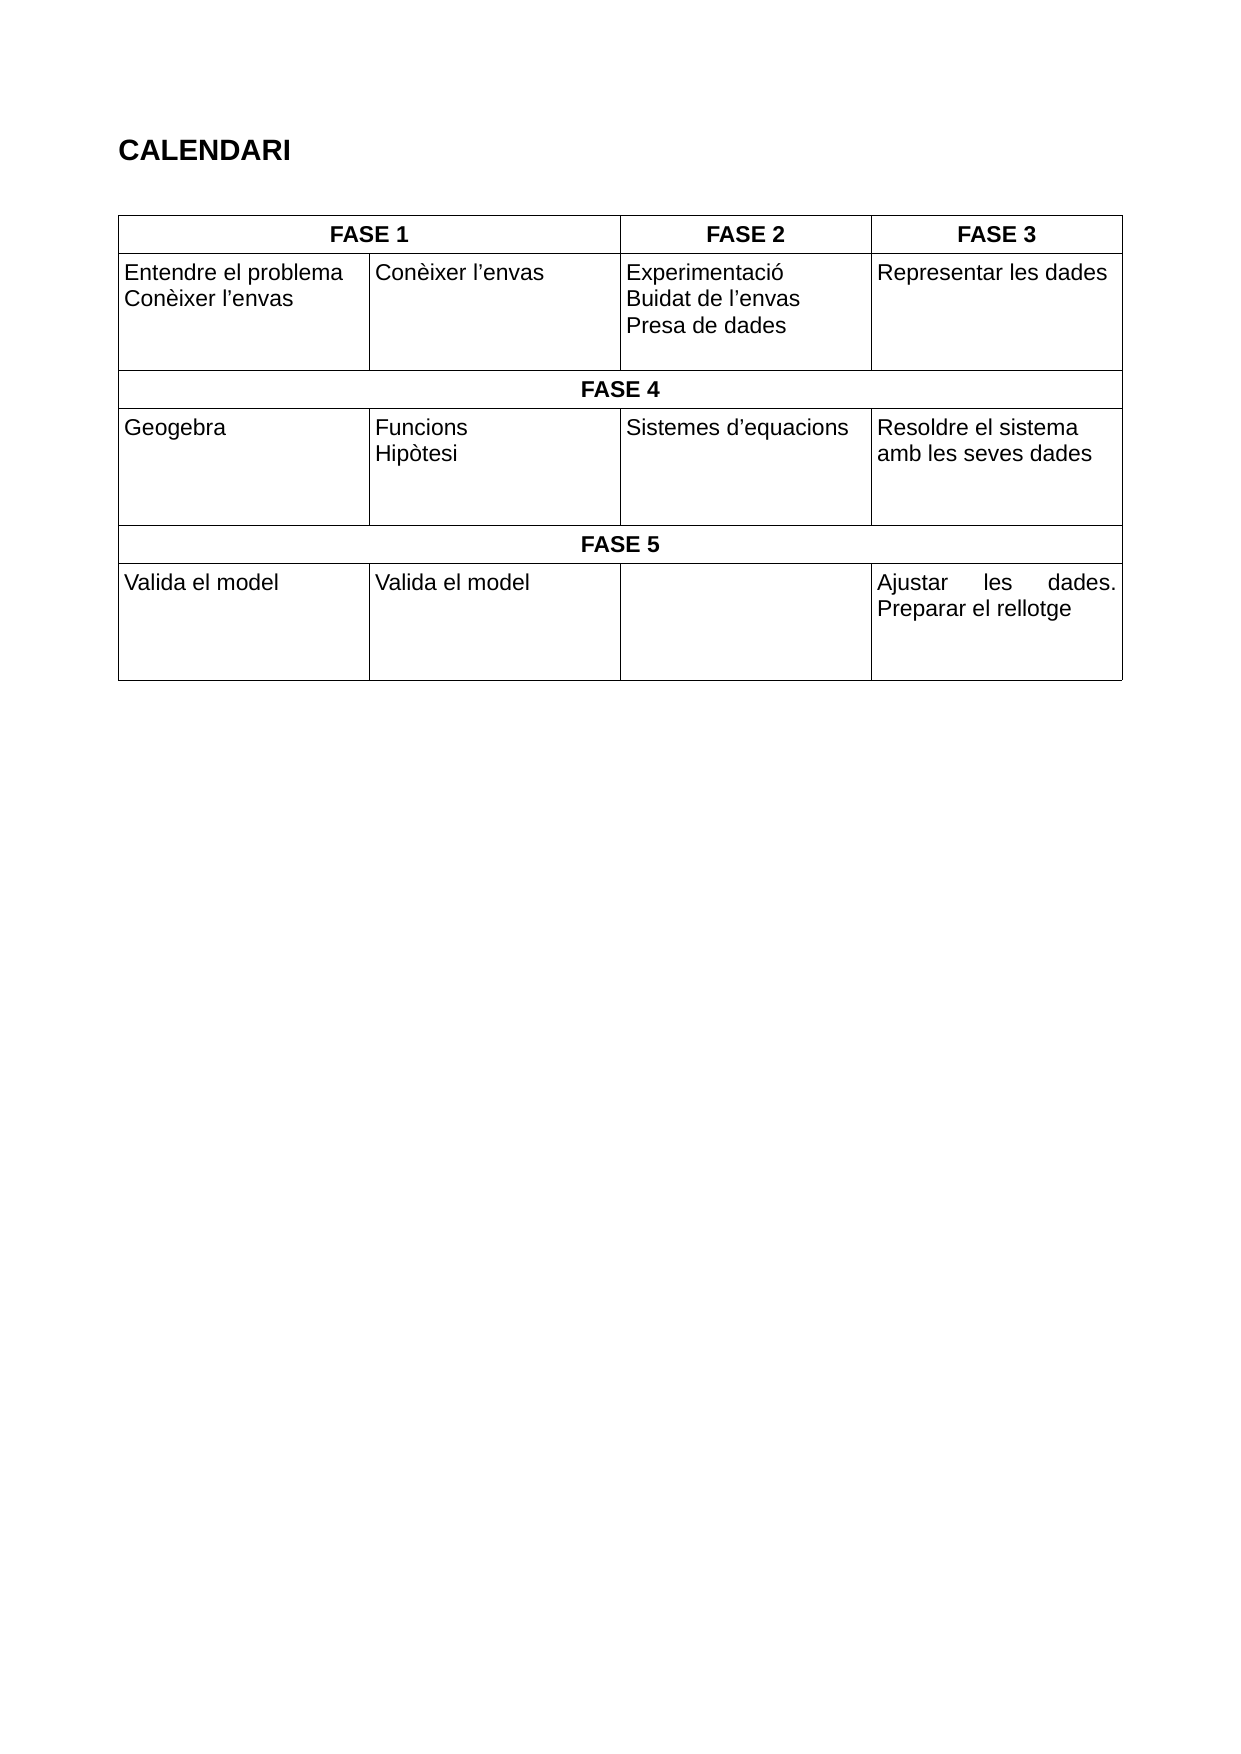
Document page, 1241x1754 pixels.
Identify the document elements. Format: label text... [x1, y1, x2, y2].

table_cell Valida el model [119, 564, 369, 680]
table_cell Representar les dades [872, 254, 1122, 370]
table_cell Ajustar les dades. Preparar el rellotge [872, 564, 1122, 680]
table_cell Funcions Hipòtesi [370, 409, 620, 525]
table_header FASE 3 [872, 216, 1122, 253]
table_cell Conèixer l’envas [370, 254, 620, 370]
table_cell Experimentació Buidat de l’envas Presa de dades [621, 254, 871, 370]
table_header FASE 1 [119, 216, 620, 253]
table_cell Sistemes d’equacions [621, 409, 871, 525]
table_header FASE 2 [621, 216, 871, 253]
table_cell Entendre el problema Conèixer l’envas [119, 254, 369, 370]
subtitle CALENDARI [118, 133, 1122, 166]
table_cell Valida el model [370, 564, 620, 680]
table_cell FASE 4 [119, 371, 1122, 408]
table_cell Geogebra [119, 409, 369, 525]
table_cell Resoldre el sistema amb les seves dades [872, 409, 1122, 525]
table_cell FASE 5 [119, 526, 1122, 563]
table_cell [621, 564, 871, 680]
